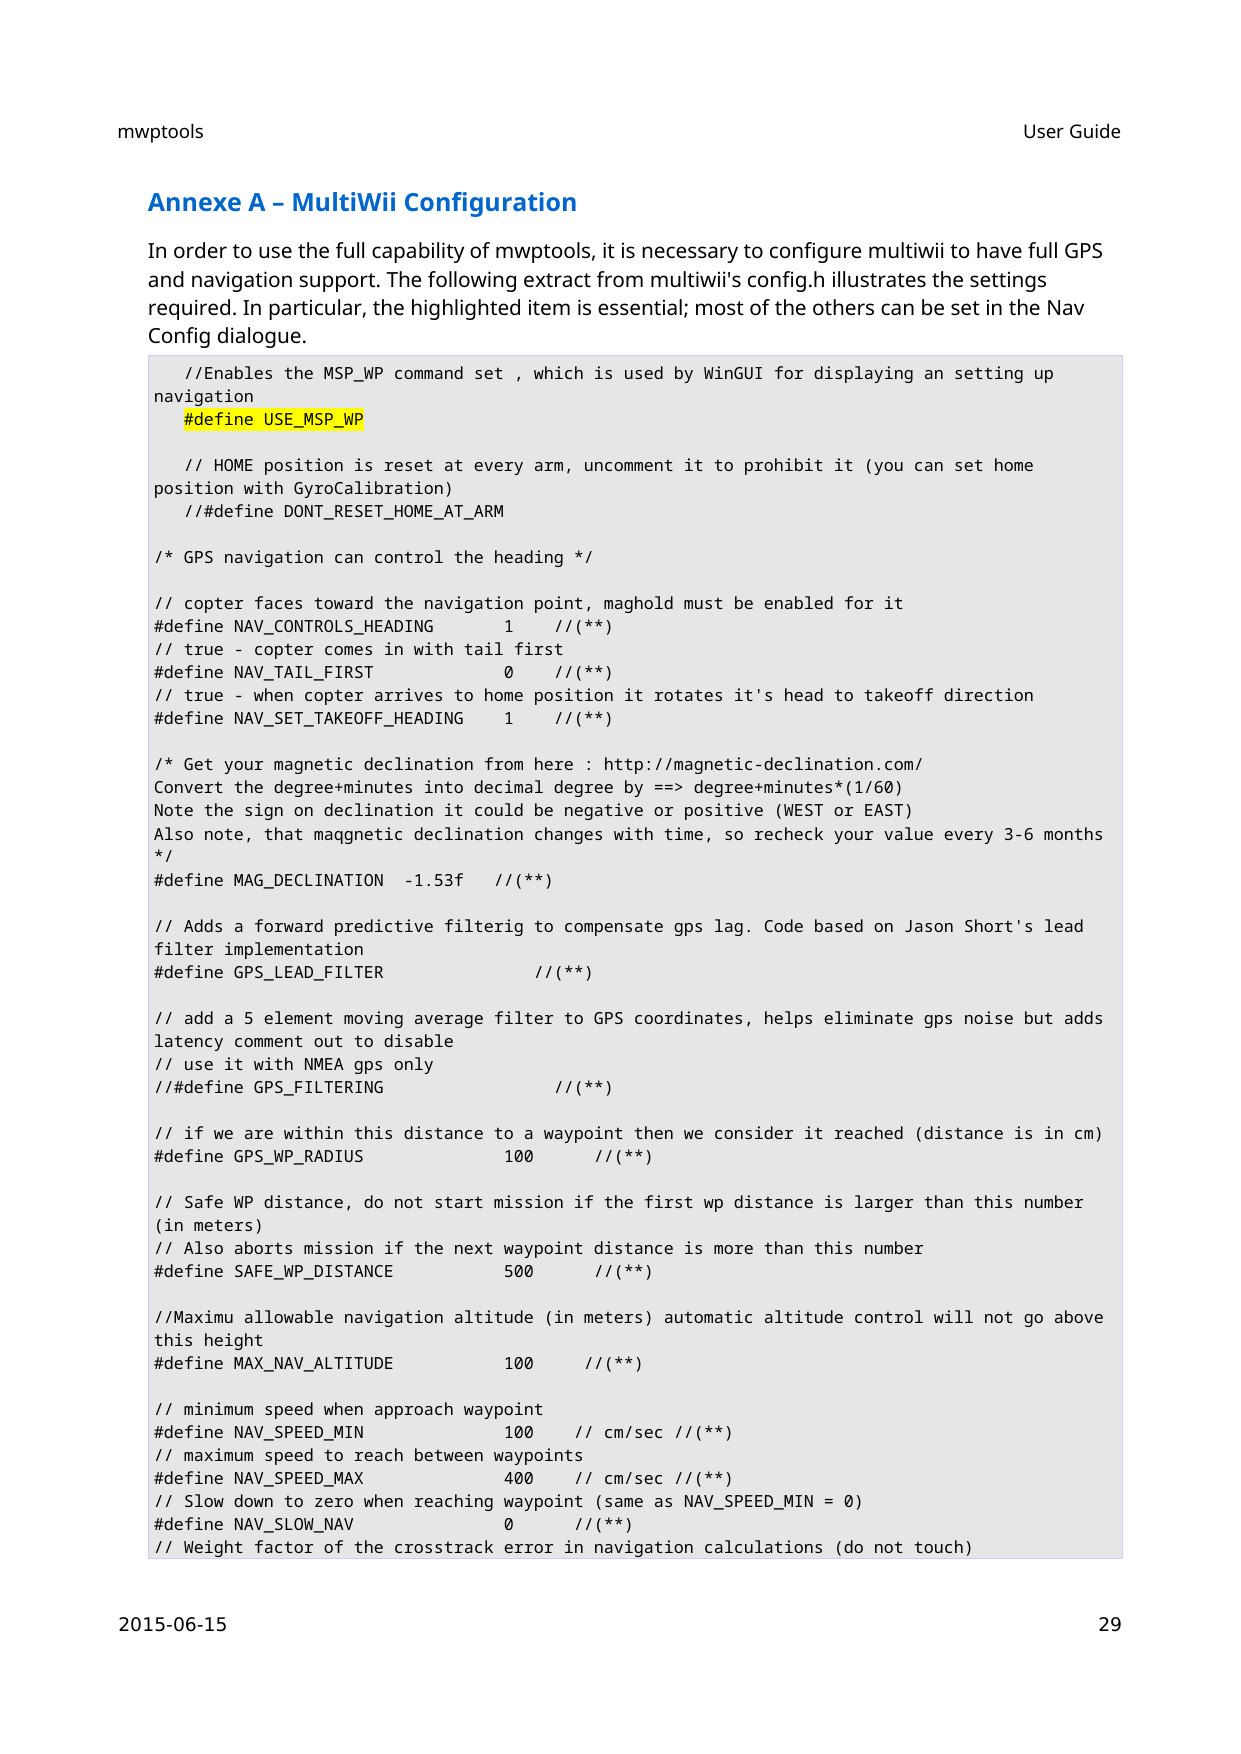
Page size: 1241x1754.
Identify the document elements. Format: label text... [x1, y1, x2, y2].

text Note the sign on declination it could be negative or positive (WEST or EAST) [149, 793, 1122, 816]
text // HOME position is reset at every arm, uncomment it to prohibit it (you can set home position with GyroCalibration) [149, 447, 1122, 493]
text // Slow down to zero when reaching waypoint (same as NAV_SPEED_MIN = 0) [149, 1483, 1122, 1506]
text // Also aborts mission if the next waypoint distance is more than this number [149, 1230, 1122, 1253]
text //#define GPS_FILTERING //(**) [149, 1069, 1122, 1092]
text /* GPS navigation can control the heading */ [149, 539, 1122, 563]
text #define GPS_WP_RADIUS 100 //(**) [149, 1138, 1122, 1161]
text #define GPS_LEAD_FILTER //(**) [149, 954, 1122, 977]
text // Safe WP distance, do not start mission if the first wp distance is larger than this number (in meters) [149, 1184, 1122, 1230]
text #define MAX_NAV_ALTITUDE 100 //(**) [149, 1345, 1122, 1368]
text // use it with NMEA gps only [149, 1046, 1122, 1069]
text /* Get your magnetic declination from here : http://magnetic-declination.com/ [149, 747, 1122, 770]
text #define MAG_DECLINATION -1.53f //(**) [149, 862, 1122, 885]
text In order to use the full capability of mwptools, it is necessary to configure multiwii to have full GPS and navigation support. The following extract from multiwii's config.h illustrates the settings required. In particular, the highlighted item is essential; most of the others can be set in the Nav Config dialogue. [148, 237, 1122, 349]
text #define USE_MSP_WP [149, 401, 1122, 424]
text Convert the degree+minutes into decimal degree by ==> degree+minutes*(1/60) [149, 770, 1122, 793]
text // add a 5 element moving average filter to GPS coordinates, helps eliminate gps noise but adds latency comment out to disable [149, 1000, 1122, 1046]
text #define NAV_TAIL_FIRST 0 //(**) [149, 655, 1122, 678]
subtitle Annexe A – MultiWii Configuration [148, 185, 1122, 219]
text Also note, that maqgnetic declination changes with time, so recheck your value every 3-6 months */ [149, 816, 1122, 862]
text #define NAV_SPEED_MAX 400 // cm/sec //(**) [149, 1460, 1122, 1483]
text #define NAV_CONTROLS_HEADING 1 //(**) [149, 609, 1122, 632]
text // maximum speed to reach between waypoints [149, 1437, 1122, 1460]
text //Maximu allowable navigation altitude (in meters) automatic altitude control will not go above this height [149, 1299, 1122, 1345]
text // Weight factor of the crosstrack error in navigation calculations (do not touch) [149, 1529, 1122, 1558]
text #define SAFE_WP_DISTANCE 500 //(**) [149, 1253, 1122, 1276]
text #define NAV_SPEED_MIN 100 // cm/sec //(**) [149, 1414, 1122, 1437]
text // copter faces toward the navigation point, maghold must be enabled for it [149, 586, 1122, 609]
text // true - when copter arrives to home position it rotates it's head to takeoff direction [149, 678, 1122, 701]
text // true - copter comes in with tail first [149, 632, 1122, 655]
text //Enables the MSP_WP command set , which is used by WinGUI for displaying an setting up navigation [149, 356, 1122, 401]
text //#define DONT_RESET_HOME_AT_ARM [149, 493, 1122, 517]
text #define NAV_SLOW_NAV 0 //(**) [149, 1506, 1122, 1529]
text #define NAV_SET_TAKEOFF_HEADING 1 //(**) [149, 701, 1122, 724]
text // Adds a forward predictive filterig to compensate gps lag. Code based on Jason Short's lead filter implementation [149, 908, 1122, 954]
text // if we are within this distance to a waypoint then we consider it reached (distance is in cm) [149, 1115, 1122, 1138]
text // minimum speed when approach waypoint [149, 1391, 1122, 1414]
